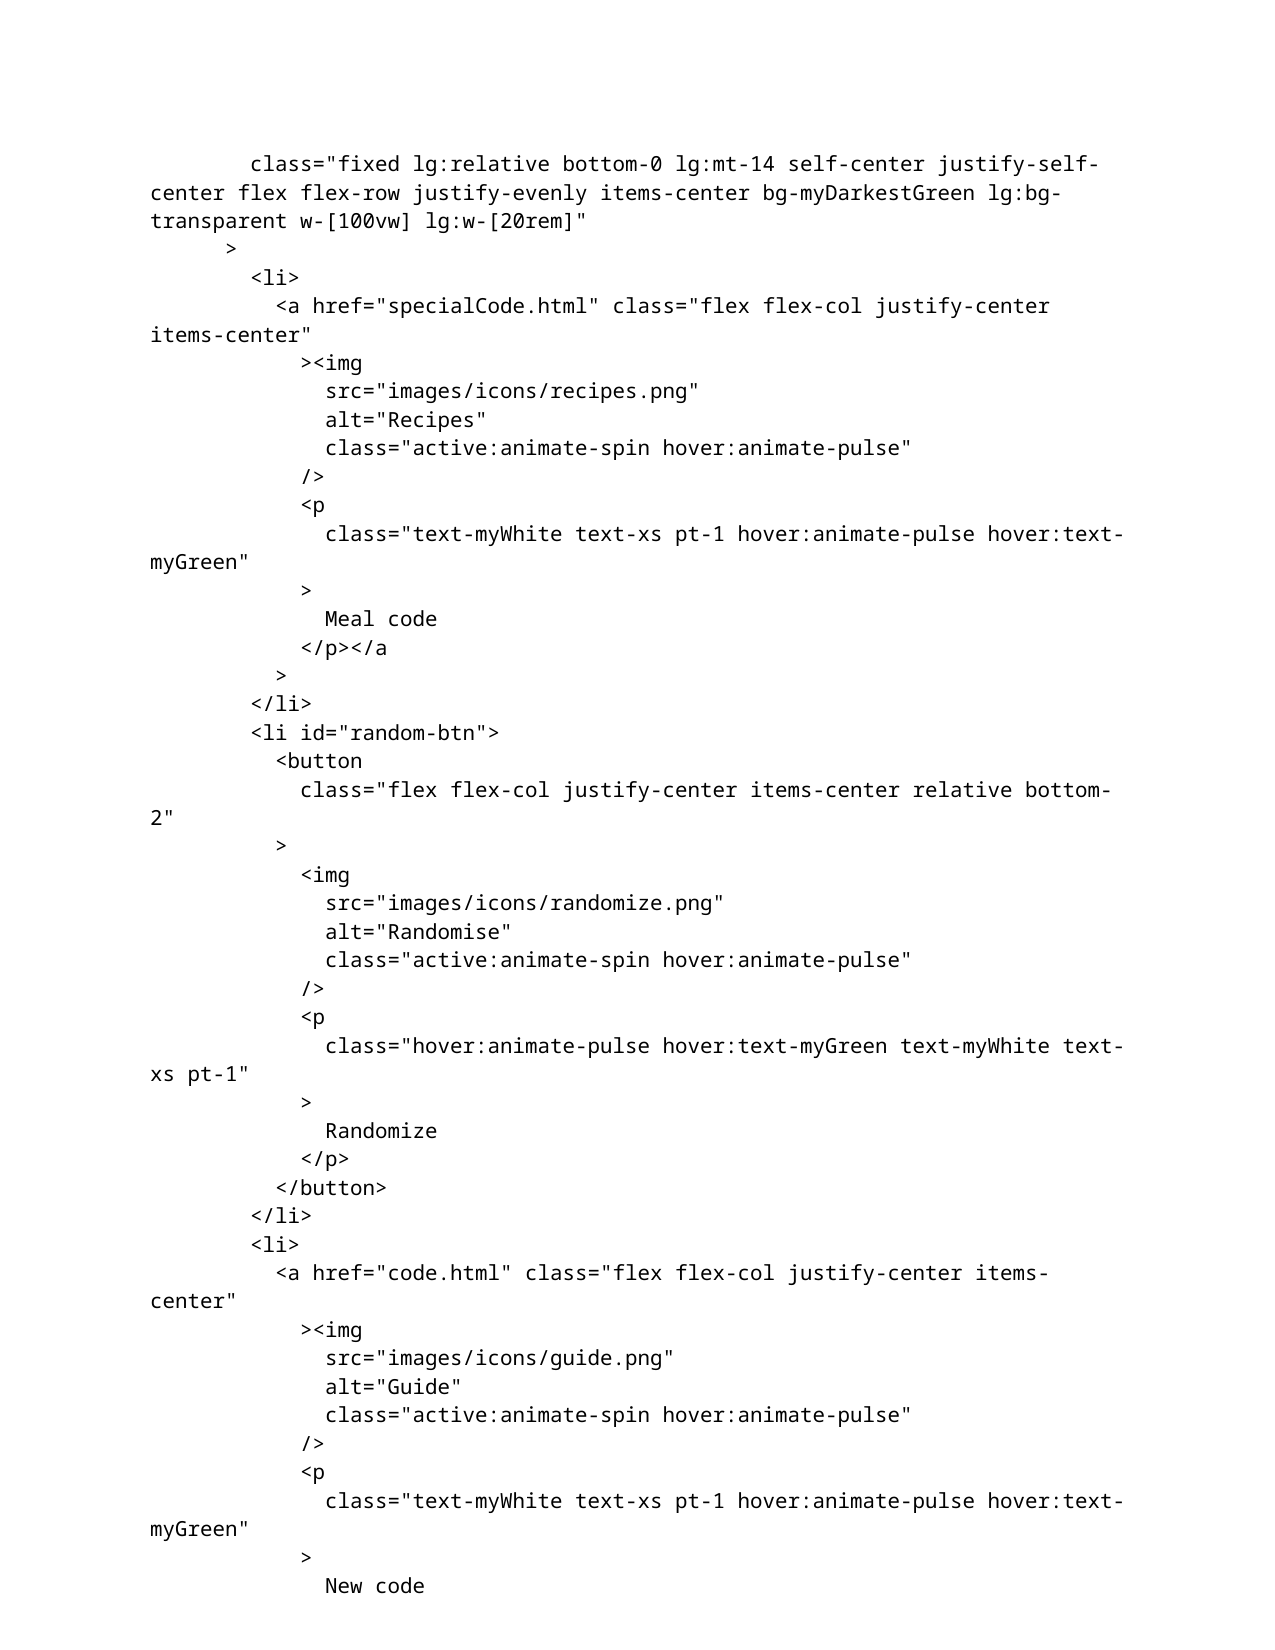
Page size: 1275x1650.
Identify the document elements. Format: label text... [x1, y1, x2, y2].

text New code [150, 1571, 1125, 1599]
text <button [150, 746, 1125, 775]
text /> [150, 1429, 1125, 1457]
text /> [150, 462, 1125, 490]
text </button> [150, 1173, 1125, 1201]
text Randomize [150, 1116, 1125, 1144]
text > [150, 832, 1125, 860]
text <a href="specialCode.html" class="flex flex-col justify-center items-center" [150, 291, 1125, 348]
text </li> [150, 1201, 1125, 1230]
text alt="Randomise" [150, 917, 1125, 945]
text ><img [150, 348, 1125, 377]
text Meal code [150, 604, 1125, 633]
text > [150, 1543, 1125, 1571]
text /> [150, 974, 1125, 1002]
text <li id="random-btn"> [150, 718, 1125, 746]
text <img [150, 860, 1125, 888]
text src="images/icons/guide.png" [150, 1343, 1125, 1372]
text > [150, 661, 1125, 689]
text ><img [150, 1315, 1125, 1343]
text <p [150, 1457, 1125, 1486]
text > [150, 234, 1125, 263]
text src="images/icons/randomize.png" [150, 888, 1125, 917]
text <a href="code.html" class="flex flex-col justify-center items-center" [150, 1258, 1125, 1315]
text > [150, 1088, 1125, 1116]
text class="active:animate-spin hover:animate-pulse" [150, 945, 1125, 974]
text <p [150, 1002, 1125, 1031]
text alt="Guide" [150, 1372, 1125, 1400]
text <p [150, 490, 1125, 519]
text <li> [150, 263, 1125, 291]
text </p> [150, 1144, 1125, 1173]
text class="active:animate-spin hover:animate-pulse" [150, 1400, 1125, 1429]
text class="flex flex-col justify-center items-center relative bottom-2" [150, 775, 1125, 832]
text class="active:animate-spin hover:animate-pulse" [150, 433, 1125, 462]
text </p></a [150, 633, 1125, 661]
text src="images/icons/recipes.png" [150, 377, 1125, 405]
text alt="Recipes" [150, 405, 1125, 433]
text class="text-myWhite text-xs pt-1 hover:animate-pulse hover:text-myGreen" [150, 1486, 1125, 1543]
text class="hover:animate-pulse hover:text-myGreen text-myWhite text-xs pt-1" [150, 1031, 1125, 1088]
text > [150, 576, 1125, 604]
text class="text-myWhite text-xs pt-1 hover:animate-pulse hover:text-myGreen" [150, 519, 1125, 576]
text <li> [150, 1230, 1125, 1258]
text </li> [150, 689, 1125, 718]
text class="fixed lg:relative bottom-0 lg:mt-14 self-center justify-self-center flex flex-row justify-evenly items-center bg-myDarkestGreen lg:bg-transparent w-[100vw] lg:w-[20rem]" [150, 149, 1125, 234]
